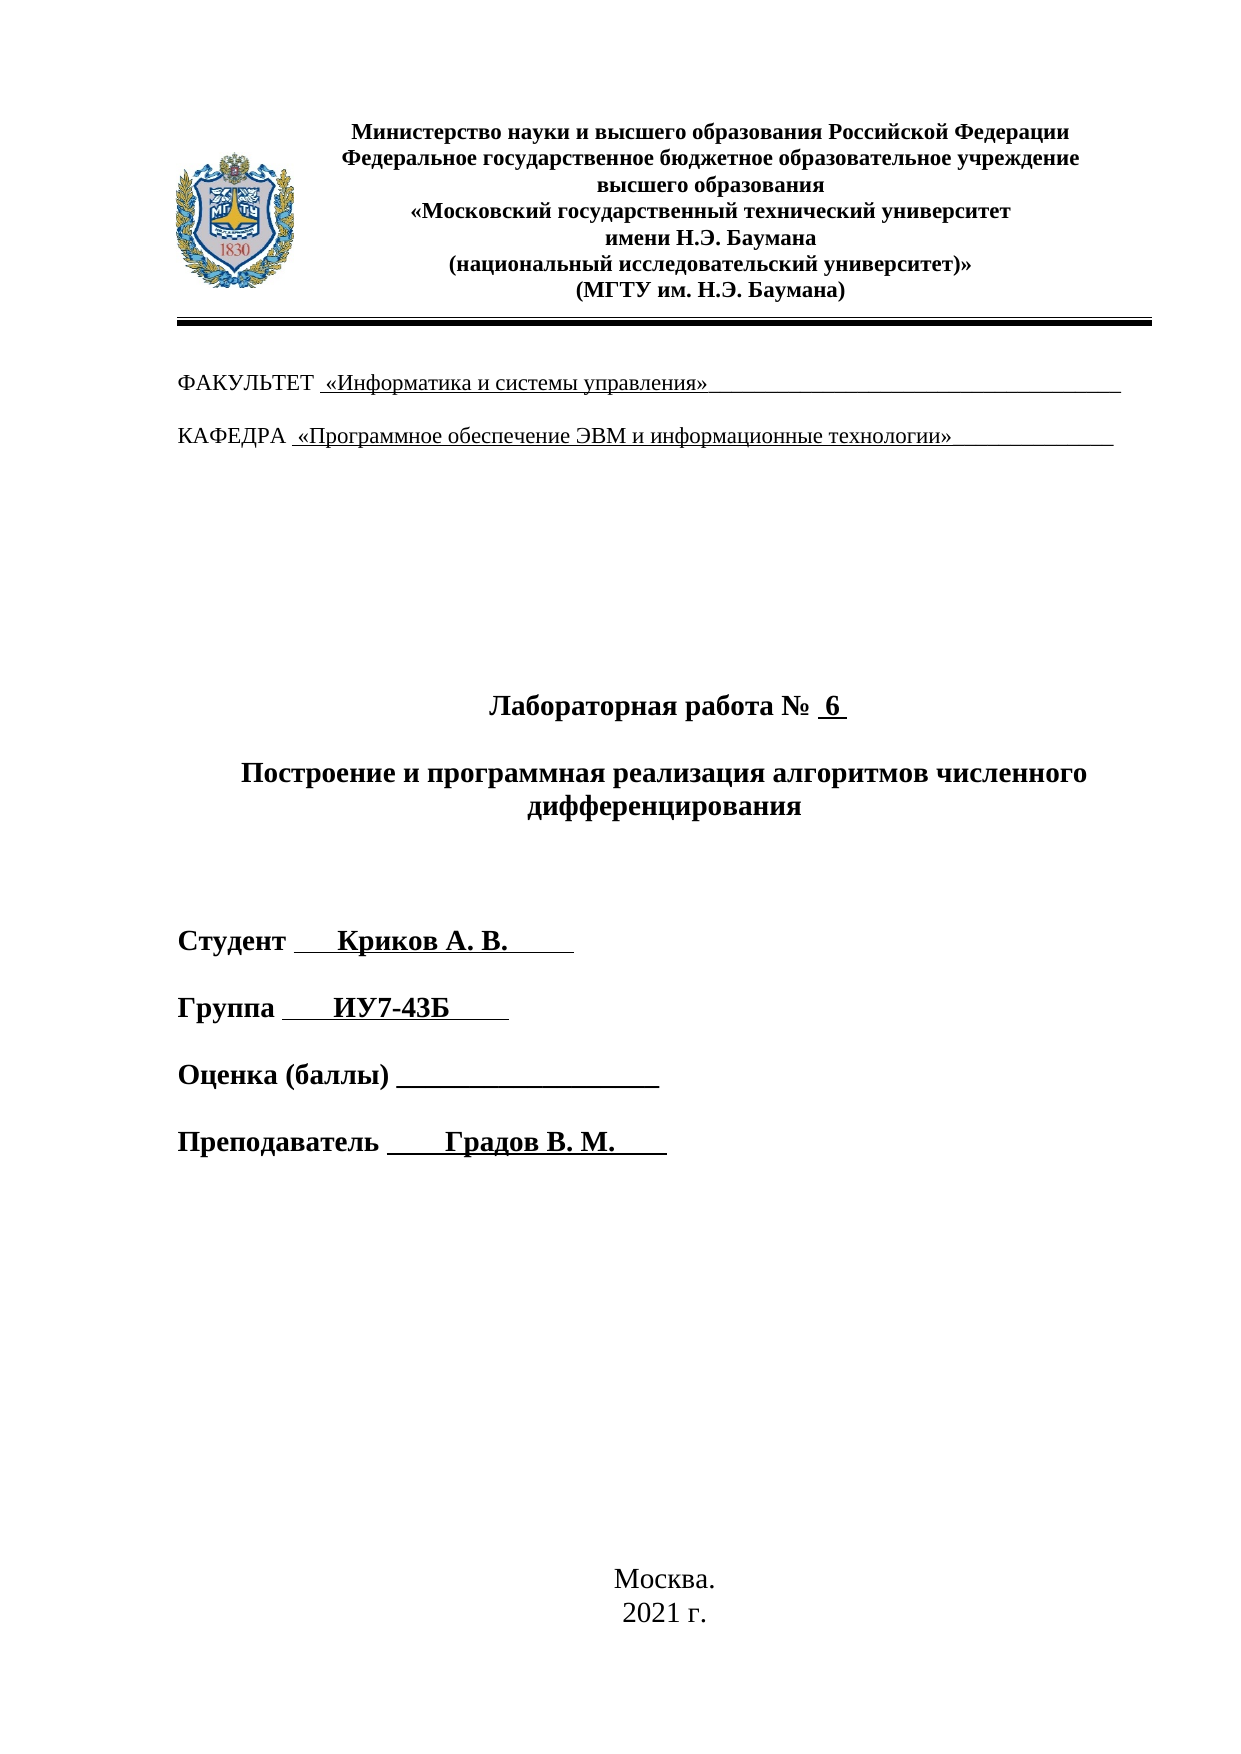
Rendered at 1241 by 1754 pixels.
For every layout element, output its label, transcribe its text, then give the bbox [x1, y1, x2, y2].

text Лабораторная работа № 6 [177, 688, 1152, 721]
table_header Министерство науки и высшего образования Российской Федерации Федеральное государственное бюджетное образовательное учреждение высшего образования «Московский государственный технический университет имени Н.Э. Баумана (национальный исследовательский университет)» (МГТУ им. Н.Э. Баумана) [310, 118, 1111, 303]
table_header Студент Криков А. В. Группа ИУ7-43Б Оценка (баллы) __________________ Преподаватель Градов В. М. [166, 856, 1122, 1216]
text Построение и программная реализация алгоритмов численного дифференцирования [177, 755, 1152, 822]
table_header [166, 118, 310, 303]
picture [184, 152, 296, 289]
table_header [1122, 856, 1163, 1216]
text Москва. [177, 1561, 1152, 1595]
text 2021 г. [177, 1595, 1152, 1628]
text КАФЕДРА «Программное обеспечение ЭВМ и информационные технологии»______________ [177, 422, 1152, 448]
text ФАКУЛЬТЕТ «Информатика и системы управления»____________________________________ [177, 369, 1152, 396]
